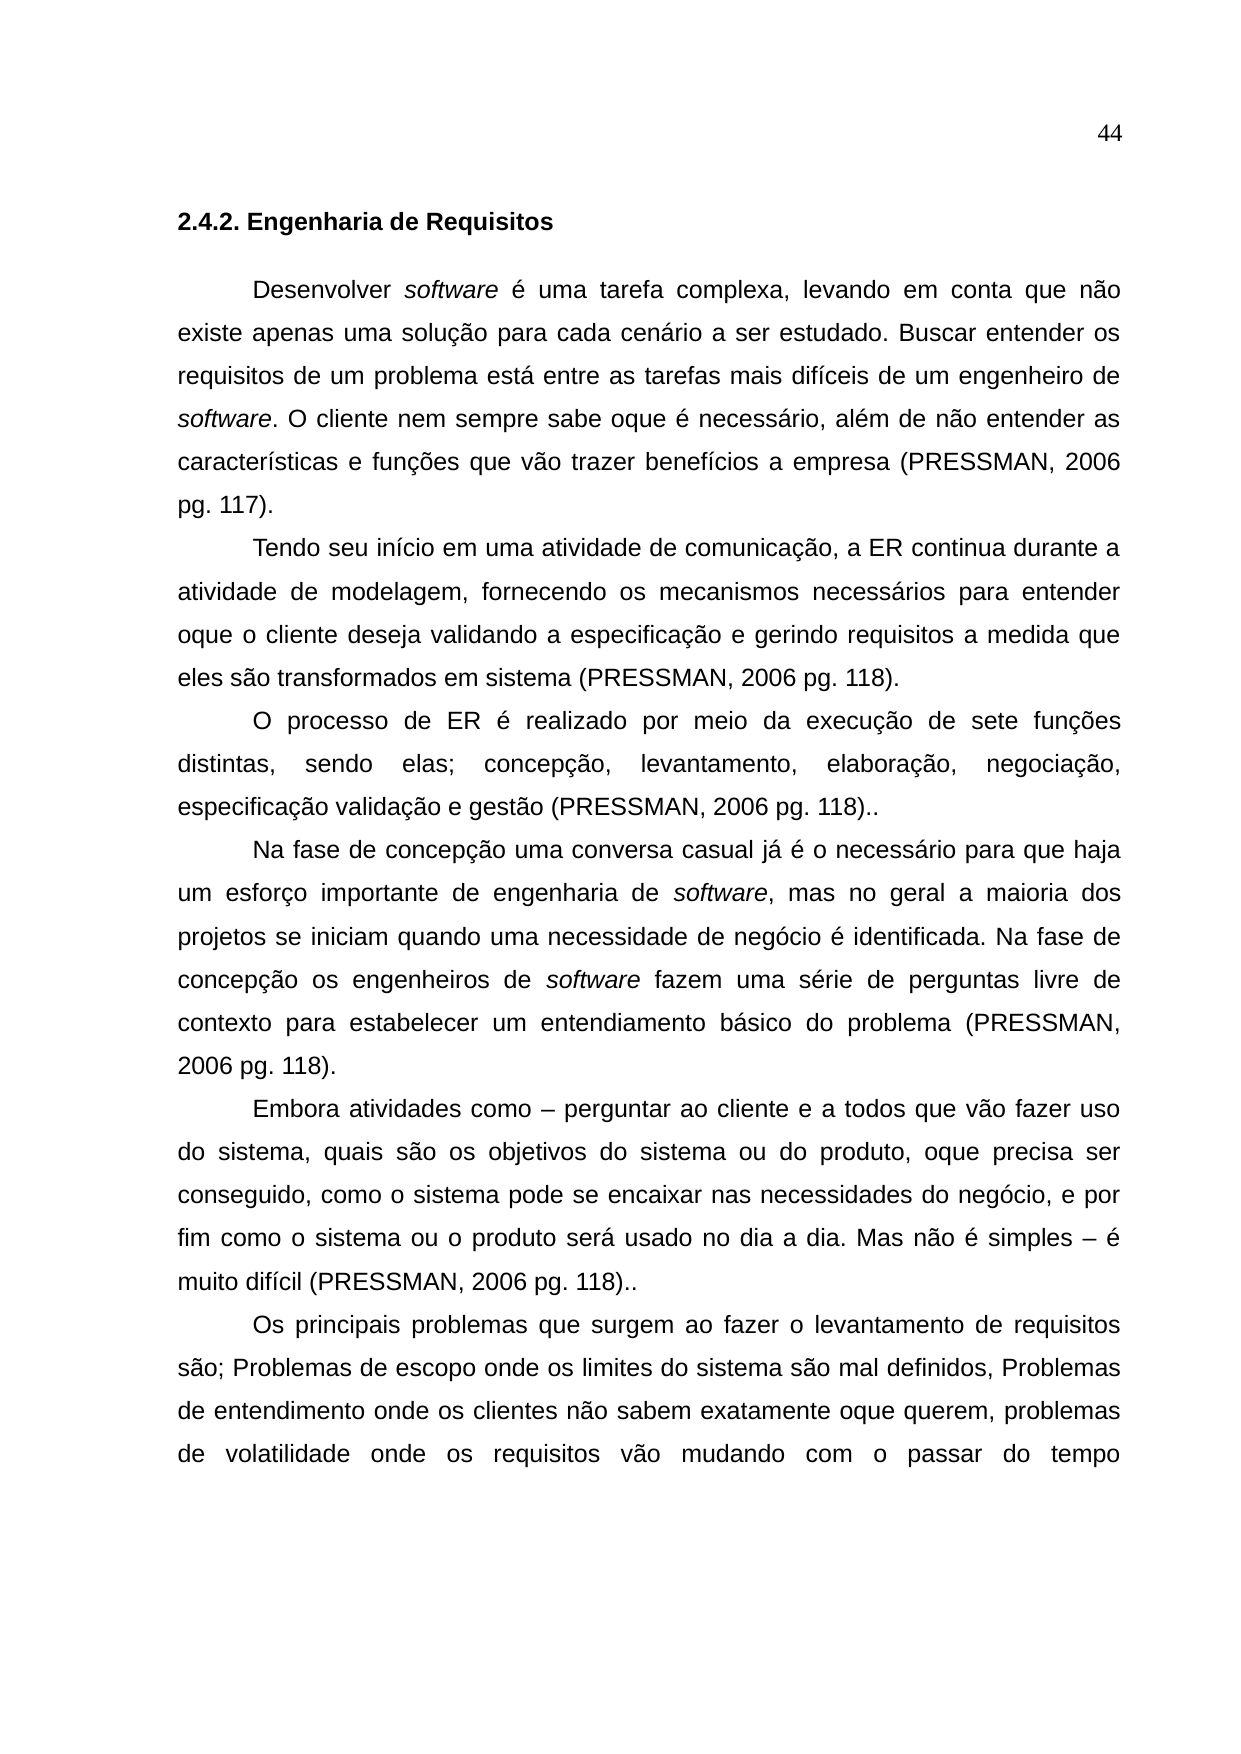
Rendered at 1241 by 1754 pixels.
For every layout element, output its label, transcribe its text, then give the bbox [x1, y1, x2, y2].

text Tendo seu início em uma atividade de comunicação, a ER continua durante a atividade de modelagem, fornecendo os mecanismos necessários para entender oque o cliente deseja validando a especificação e gerindo requisitos a medida que eles são transformados em sistema (PRESSMAN, 2006 pg. 118). [177, 533, 1122, 691]
text O processo de ER é realizado por meio da execução de sete funções distintas, sendo elas; concepção, levantamento, elaboração, negociação, especificação validação e gestão (PRESSMAN, 2006 pg. 118).. [177, 706, 1122, 821]
text Embora atividades como – perguntar ao cliente e a todos que vão fazer uso do sistema, quais são os objetivos do sistema ou do produto, oque precisa ser conseguido, como o sistema pode se encaixar nas necessidades do negócio, e por fim como o sistema ou o produto será usado no dia a dia. Mas não é simples – é muito difícil (PRESSMAN, 2006 pg. 118).. [177, 1094, 1122, 1295]
text Os principais problemas que surgem ao fazer o levantamento de requisitos são; Problemas de escopo onde os limites do sistema são mal definidos, Problemas de entendimento onde os clientes não sabem exatamente oque querem, problemas de volatilidade onde os requisitos vão mudando com o passar do tempo [177, 1309, 1122, 1468]
subtitle 2.4.2. Engenharia de Requisitos [177, 207, 1122, 235]
text Na fase de concepção uma conversa casual já é o necessário para que haja um esforço importante de engenharia de software, mas no geral a maioria dos projetos se iniciam quando uma necessidade de negócio é identificada. Na fase de concepção os engenheiros de software fazem uma série de perguntas livre de contexto para estabelecer um entendiamento básico do problema (PRESSMAN, 2006 pg. 118). [177, 835, 1122, 1079]
text Desenvolver software é uma tarefa complexa, levando em conta que não existe apenas uma solução para cada cenário a ser estudado. Buscar entender os requisitos de um problema está entre as tarefas mais difíceis de um engenheiro de software. O cliente nem sempre sabe oque é necessário, além de não entender as características e funções que vão trazer benefícios a empresa (PRESSMAN, 2006 pg. 117). [177, 274, 1122, 519]
